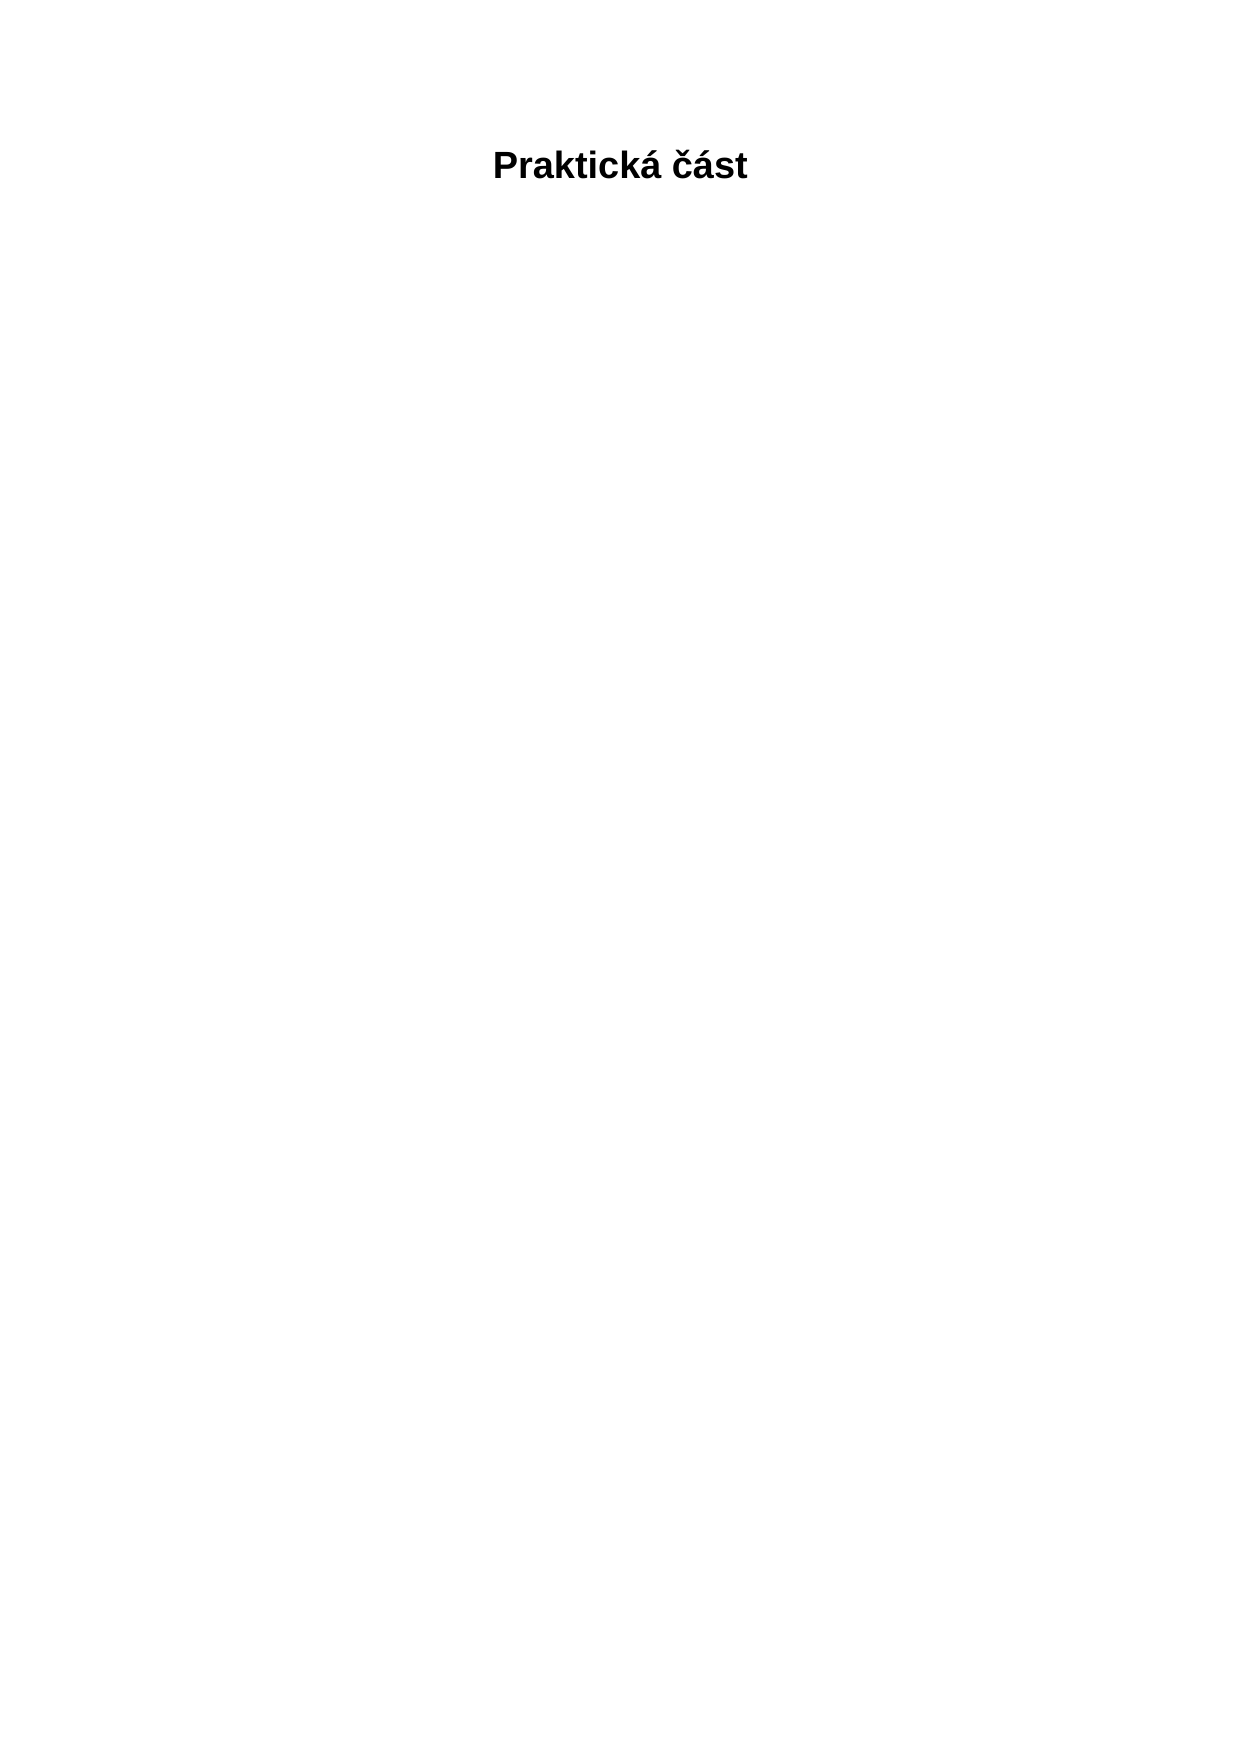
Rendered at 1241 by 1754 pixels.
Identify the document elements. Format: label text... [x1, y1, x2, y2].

subtitle Praktická část [118, 143, 1122, 187]
